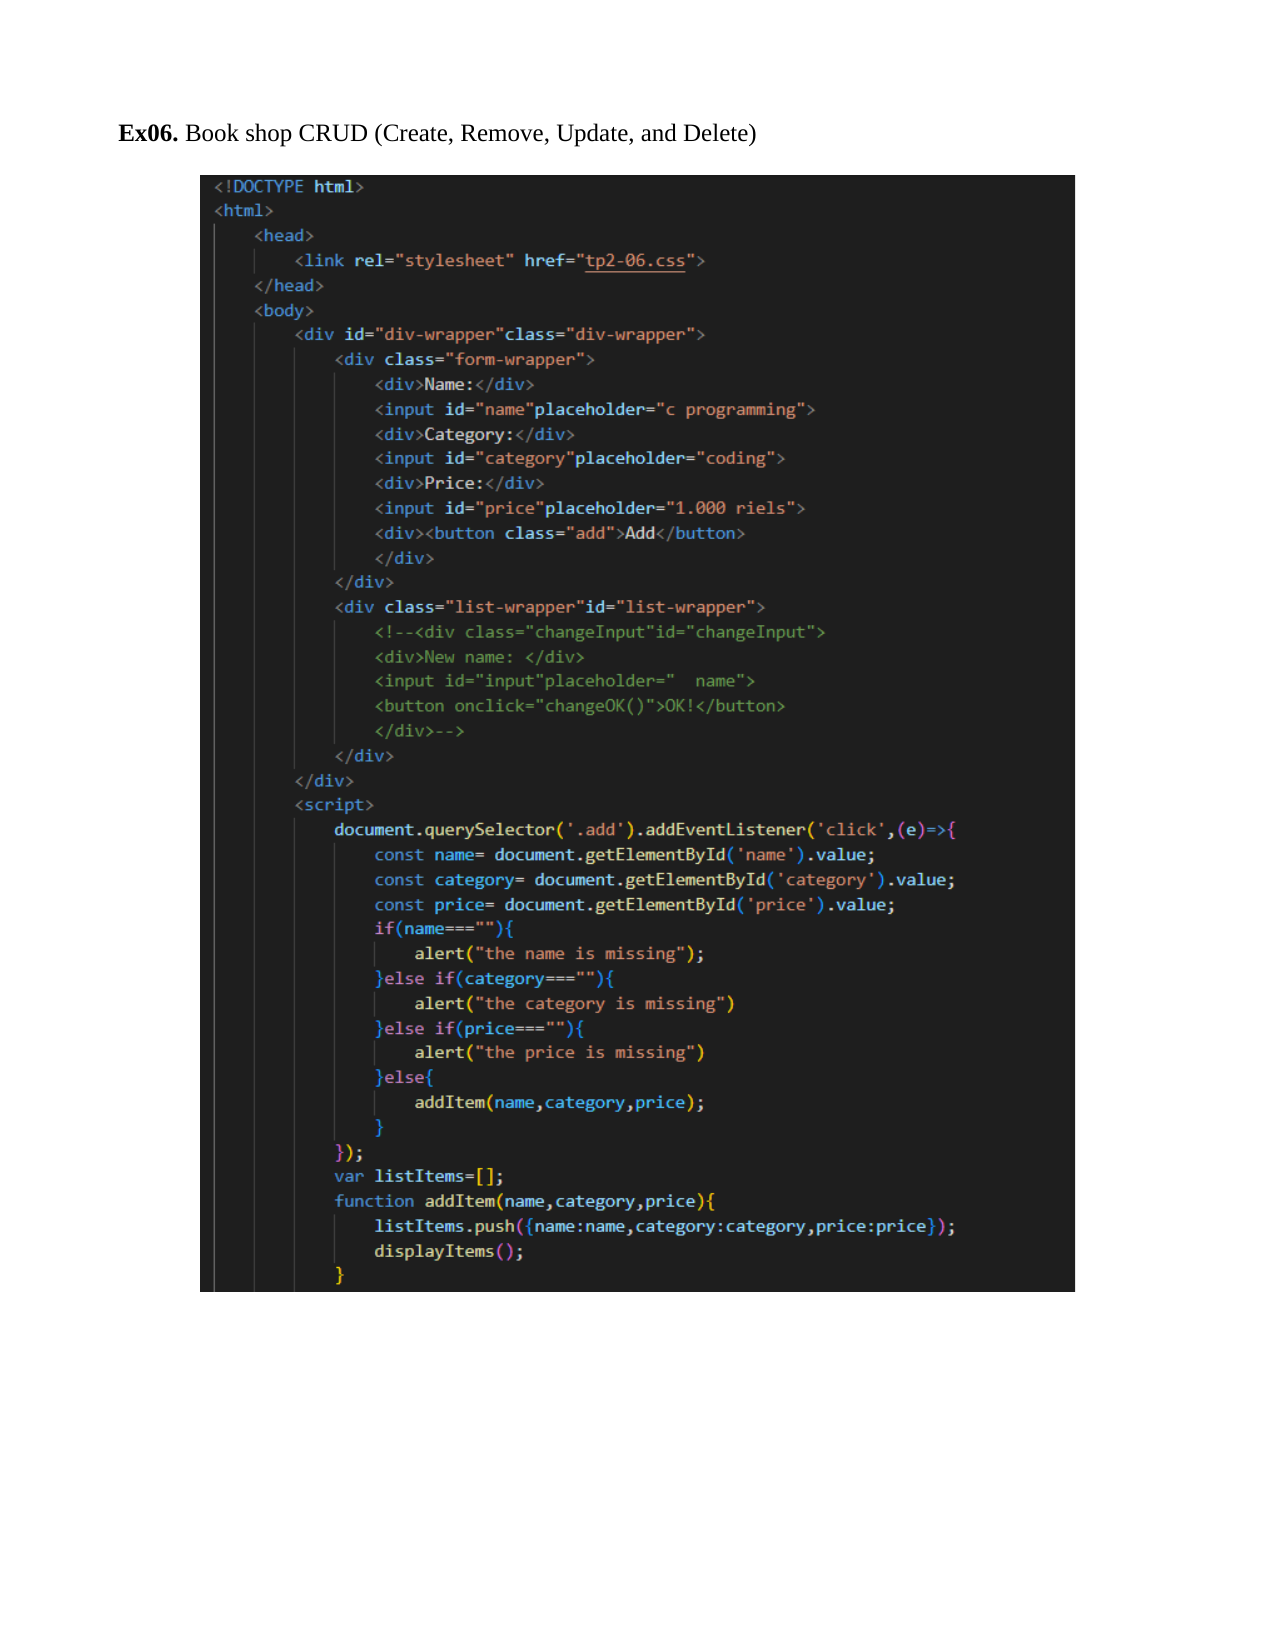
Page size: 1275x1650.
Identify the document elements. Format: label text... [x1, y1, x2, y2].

text Ex06. Book shop CRUD (Create, Remove, Update, and Delete) [118, 118, 1157, 147]
picture [200, 175, 1075, 1292]
